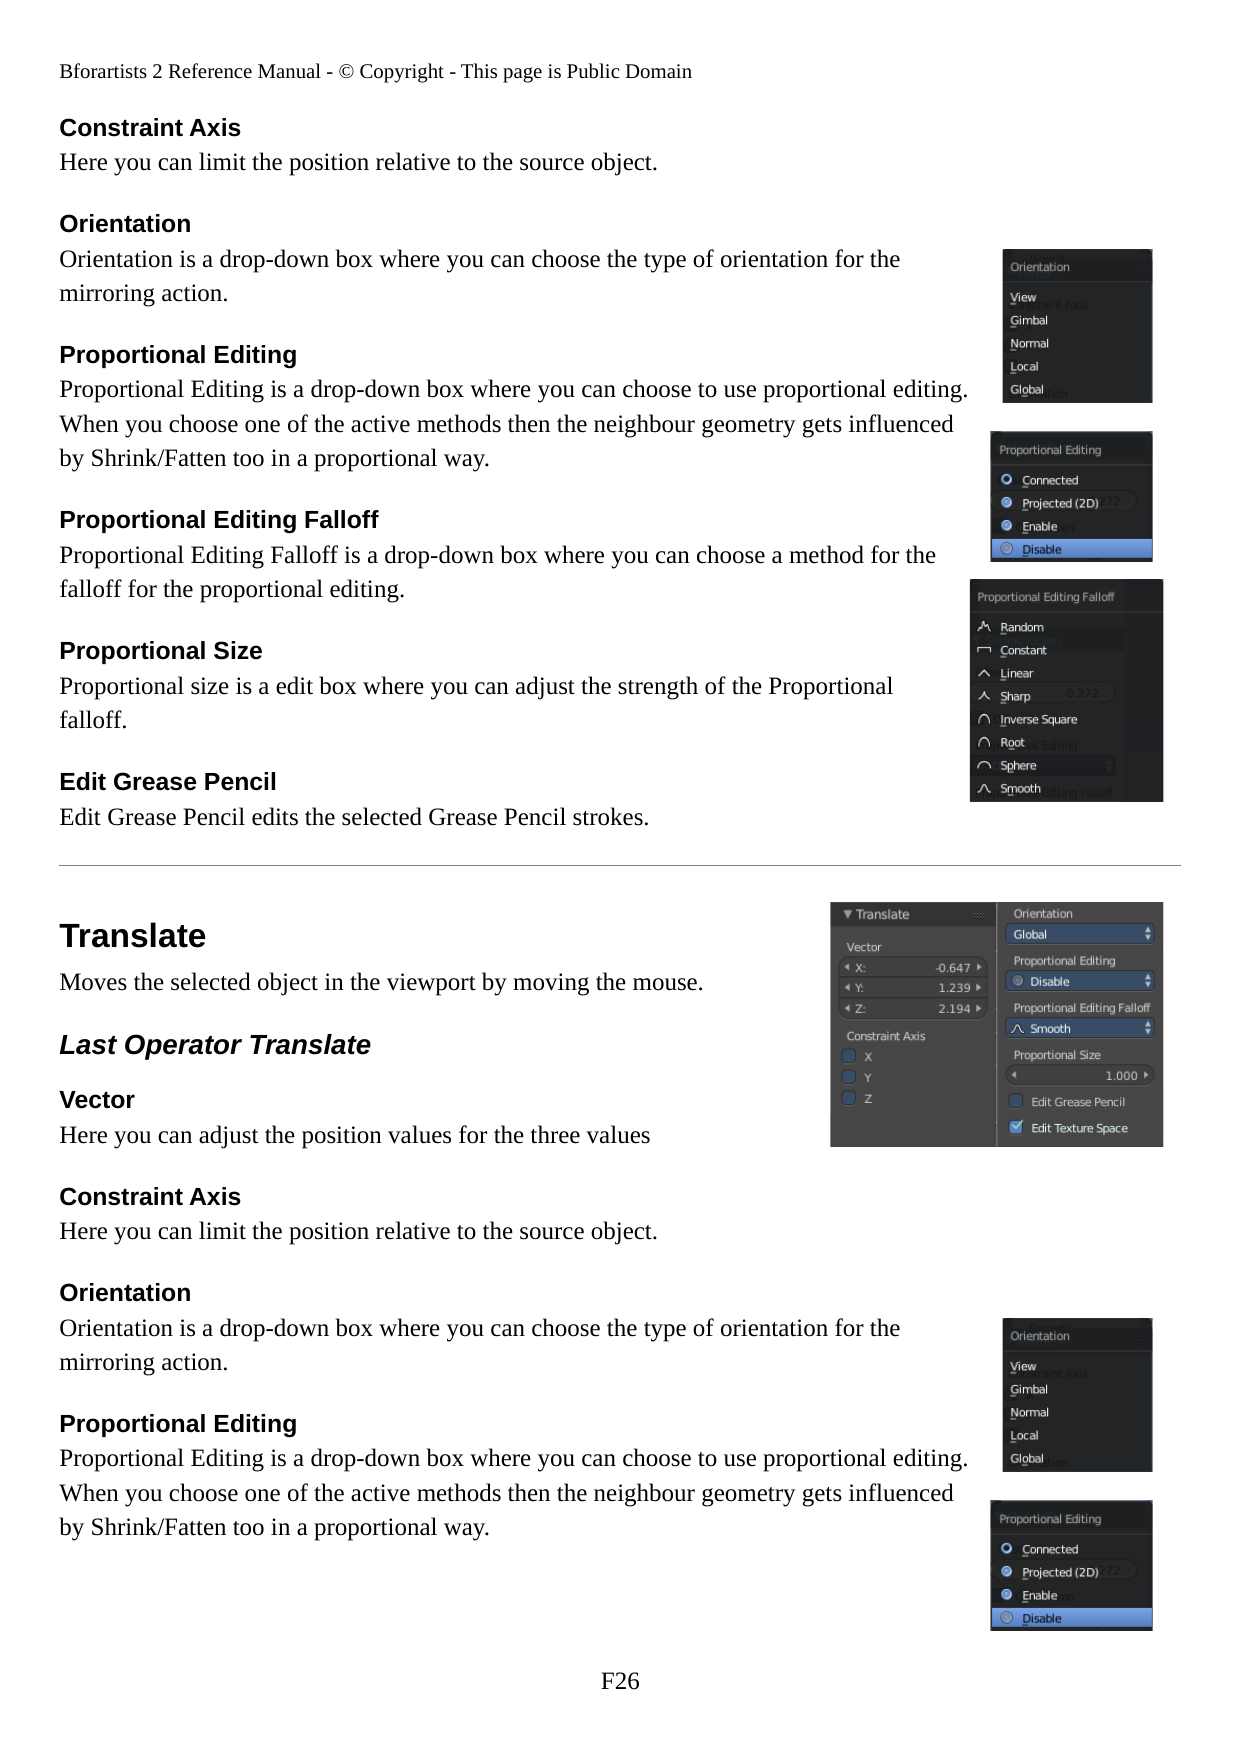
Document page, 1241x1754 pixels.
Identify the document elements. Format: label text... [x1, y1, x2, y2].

picture [1002, 249, 1153, 403]
text Here you can limit the position relative to the source object. [59, 1216, 1181, 1245]
subtitle Constraint Axis [59, 1182, 1181, 1210]
text Here you can adjust the position values for the three values [59, 1120, 1181, 1149]
text Proportional Editing is a drop-down box where you can choose to use proportional editing. When you choose one of the active methods then the neighbour geometry gets influenced by Shrink/Fatten too in a proportional way. [59, 1443, 1181, 1541]
text Proportional size is a edit box where you can adjust the strength of the Proportional falloff. [59, 671, 969, 734]
subtitle Proportional Editing [59, 340, 1002, 368]
text Here you can limit the position relative to the source object. [59, 147, 1181, 176]
text Orientation is a drop-down box where you can choose the type of orientation for the mirroring action. [59, 1313, 1181, 1376]
subtitle [1164, 1085, 1181, 1114]
text Edit Grease Pencil edits the selected Grease Pencil strokes. [59, 802, 1181, 830]
subtitle Proportional Editing Falloff [59, 505, 990, 534]
text Proportional Editing is a drop-down box where you can choose to use proportional editing. When you choose one of the active methods then the neighbour geometry gets influenced by Shrink/Fatten too in a proportional way. [59, 374, 1181, 472]
subtitle [1164, 1028, 1181, 1060]
subtitle [1153, 340, 1181, 368]
subtitle Vector [59, 1085, 830, 1114]
subtitle Proportional Editing [59, 1409, 1002, 1437]
subtitle [1164, 767, 1181, 795]
picture [990, 1500, 1153, 1631]
subtitle Orientation [59, 1278, 1181, 1306]
picture [830, 902, 1164, 1147]
picture [990, 431, 1153, 562]
subtitle Edit Grease Pencil [59, 767, 969, 795]
text Moves the selected object in the viewport by moving the mouse. [59, 967, 830, 996]
text Orientation is a drop-down box where you can choose the type of orientation for the mirroring action. [59, 244, 1181, 307]
subtitle Constraint Axis [59, 113, 1181, 141]
text Proportional Editing Falloff is a drop-down box where you can choose a method for the falloff for the proportional editing. [59, 540, 1181, 603]
subtitle Last Operator Translate [59, 1028, 830, 1060]
subtitle Translate [59, 916, 830, 954]
subtitle Proportional Size [59, 636, 969, 664]
subtitle [1153, 1409, 1181, 1437]
picture [969, 579, 1164, 802]
subtitle Orientation [59, 209, 1181, 237]
subtitle [1164, 636, 1181, 664]
subtitle [1153, 505, 1181, 534]
picture [1002, 1318, 1153, 1472]
subtitle [1164, 916, 1181, 954]
